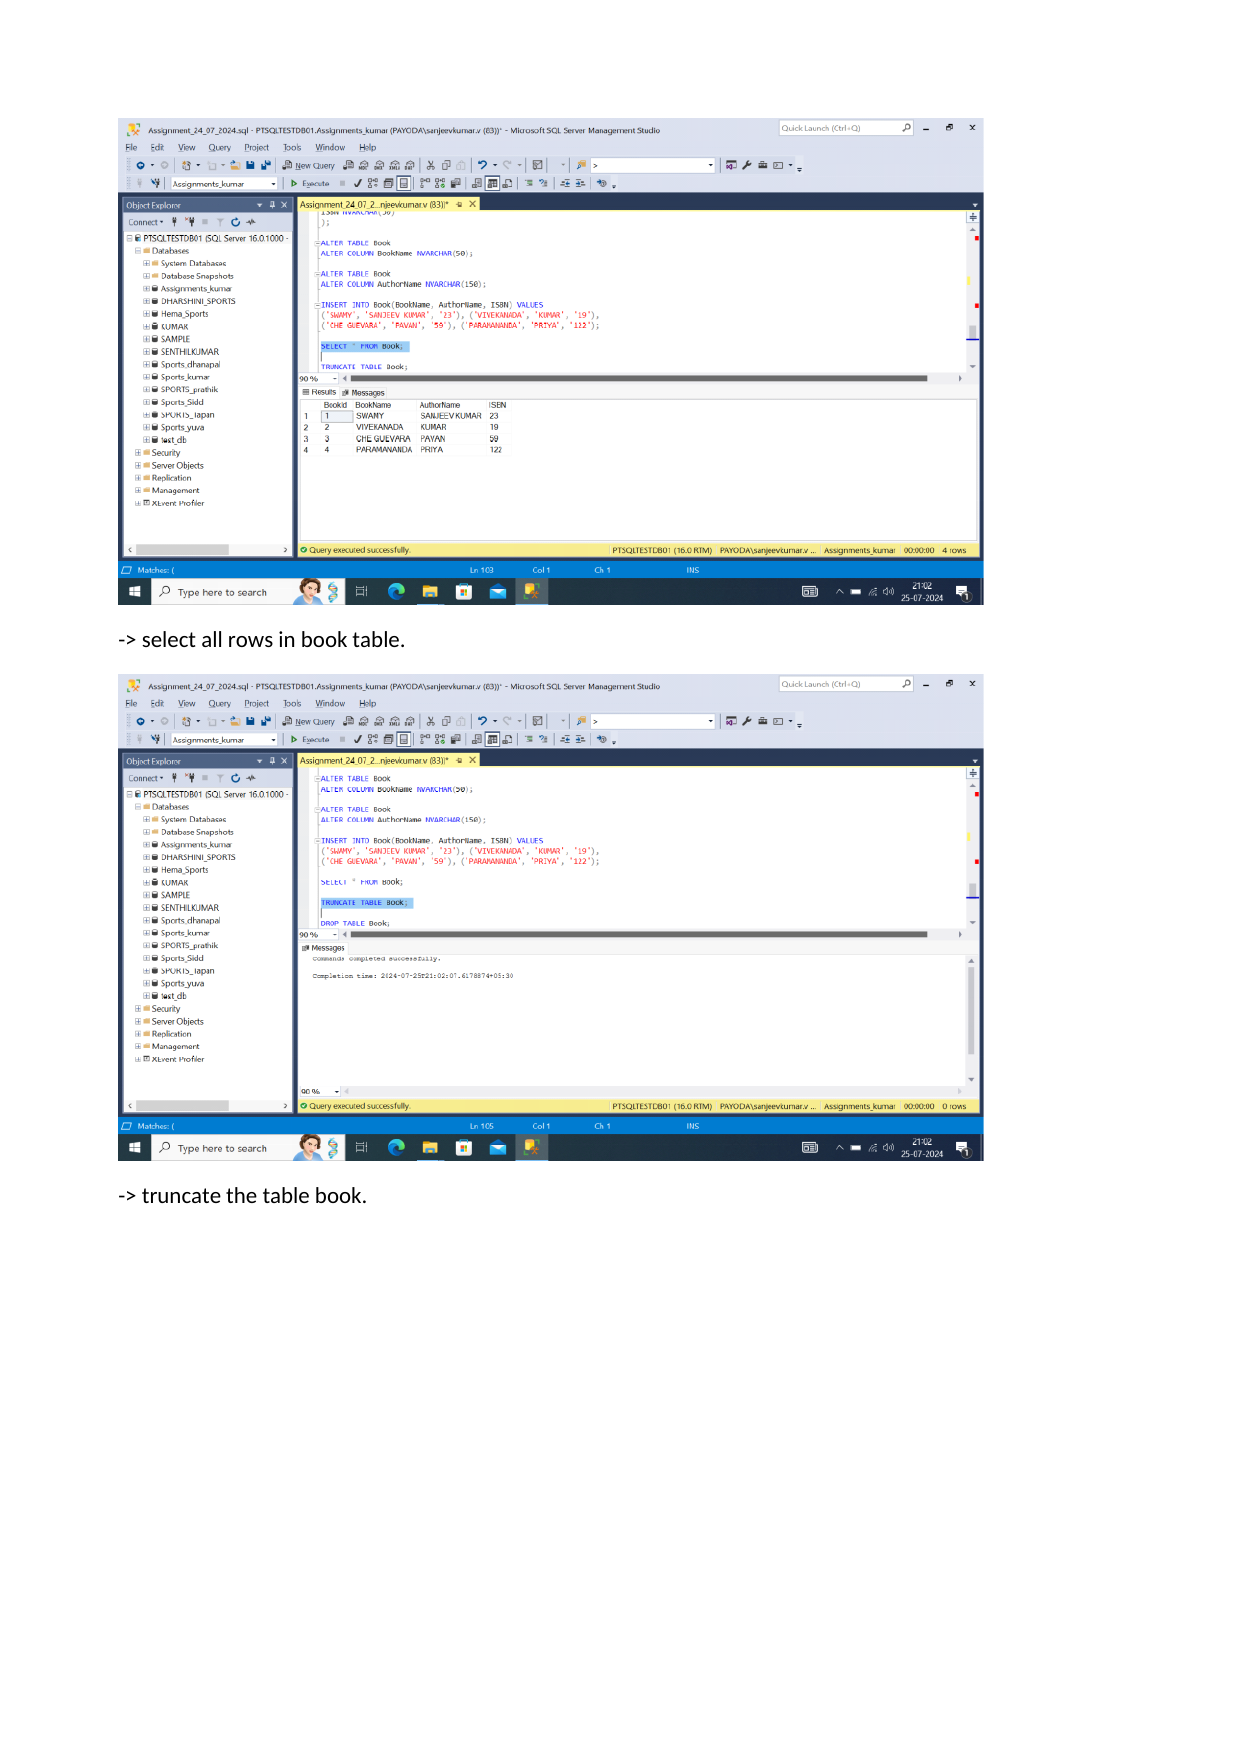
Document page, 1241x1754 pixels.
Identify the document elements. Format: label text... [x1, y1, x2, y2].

text -> select all rows in book table. [118, 625, 1122, 653]
text -> truncate the table book. [118, 1182, 1122, 1209]
